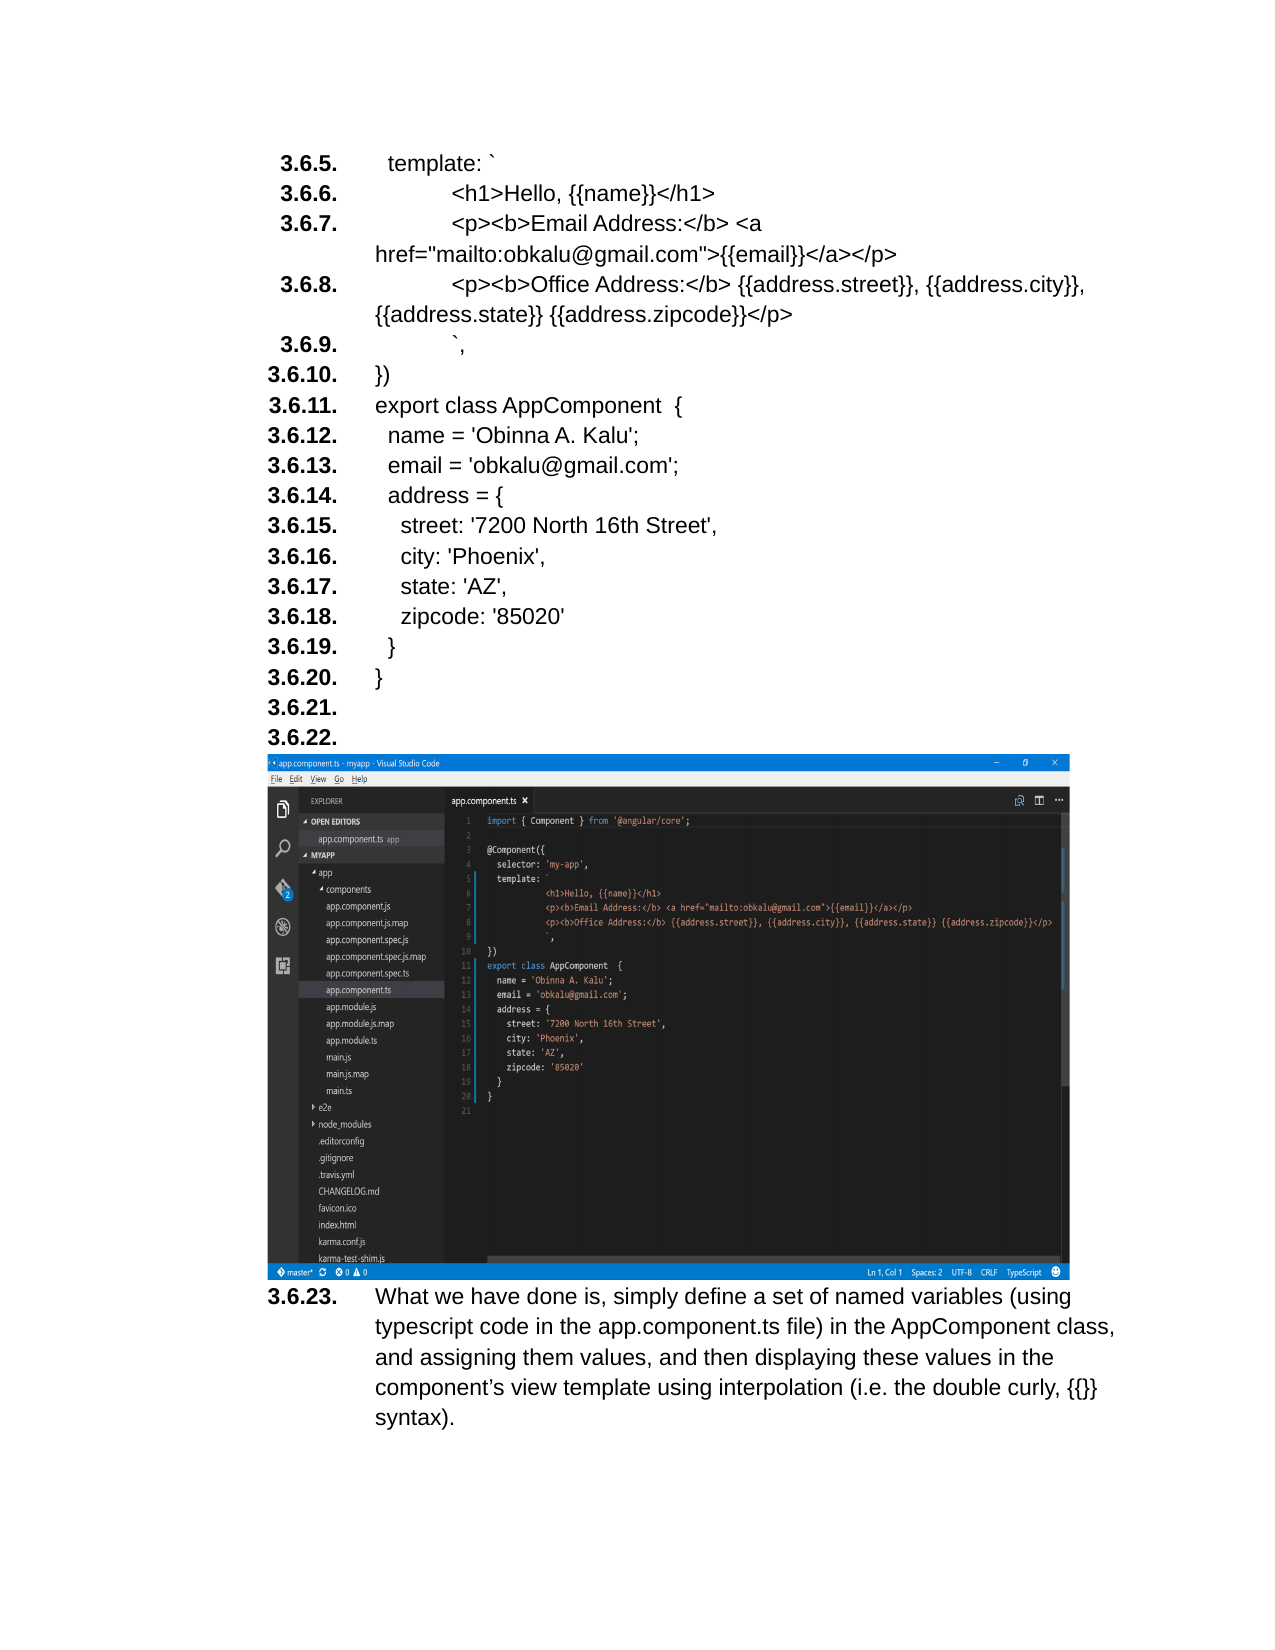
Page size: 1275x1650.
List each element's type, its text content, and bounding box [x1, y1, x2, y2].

list address = { [337, 482, 1125, 509]
list name = 'Obinna A. Kalu'; [337, 422, 1125, 448]
list street: '7200 North 16th Street', [337, 512, 1125, 539]
list city: 'Phoenix', [337, 543, 1125, 569]
list template: ` [337, 150, 1125, 176]
list }) [337, 361, 1125, 388]
picture [267, 754, 1070, 1280]
list <p><b>Email Address:</b> <a href="mailto:obkalu@gmail.com">{{email}}</a></p> [337, 210, 1125, 267]
list `, [337, 331, 1125, 358]
list <h1>Hello, {{name}}</h1> [337, 180, 1125, 207]
list What we have done is, simply define a set of named variables (using typescript code in the app.component.ts file) in the AppComponent class, and assigning them values, and then displaying these values in the component’s view template using interpolation (i.e. the double curly, {{}} syntax). [337, 1283, 1125, 1430]
list zipcode: '85020' [337, 603, 1125, 629]
list export class AppComponent { [337, 392, 1125, 418]
list state: 'AZ', [337, 573, 1125, 599]
list email = 'obkalu@gmail.com'; [337, 452, 1125, 478]
list } [337, 663, 1125, 690]
list } [337, 633, 1125, 660]
list <p><b>Office Address:</b> {{address.street}}, {{address.city}}, {{address.state}} {{address.zipcode}}</p> [337, 271, 1125, 327]
